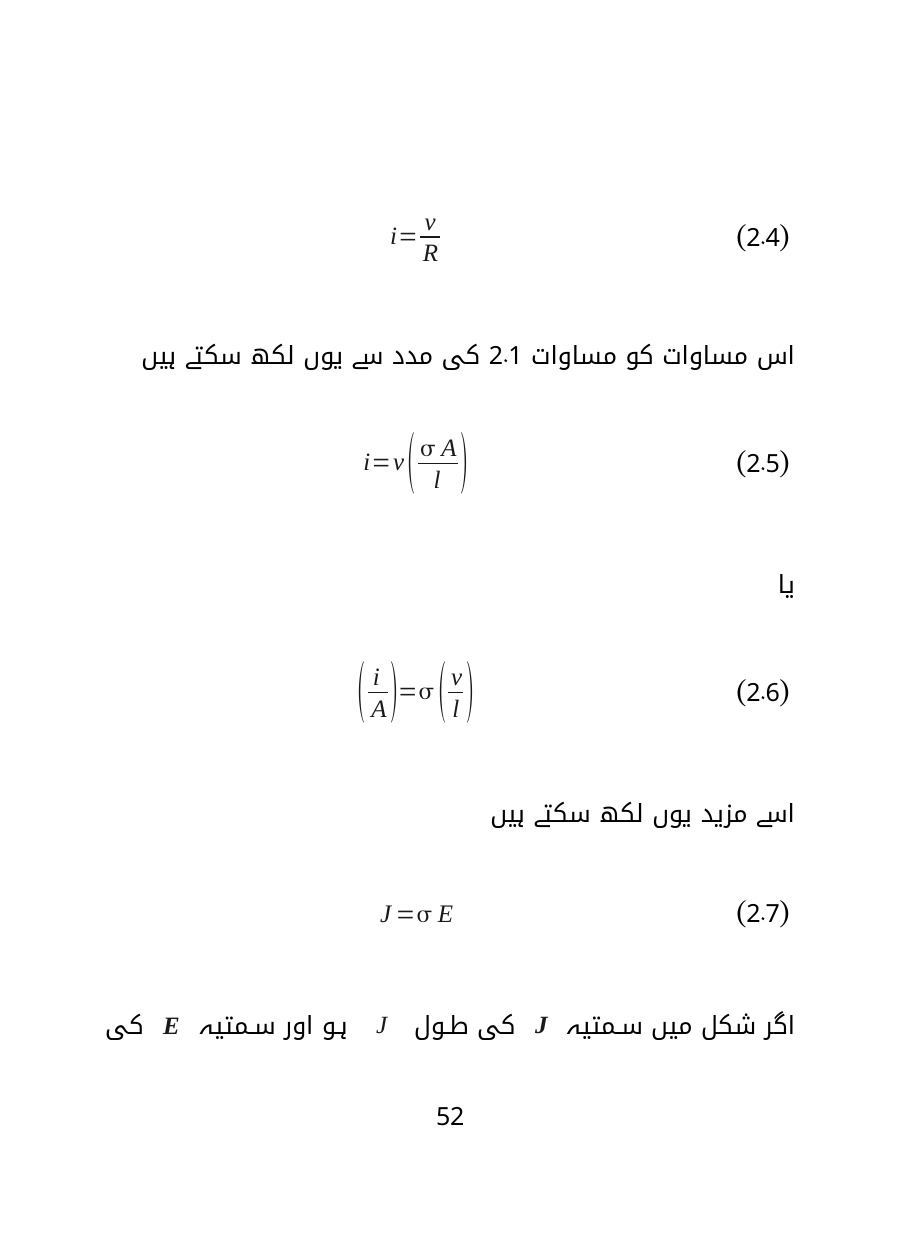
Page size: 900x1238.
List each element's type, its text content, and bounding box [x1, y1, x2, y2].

table_header (2.6) [718, 655, 795, 744]
table_header (2.7) [718, 884, 795, 956]
text اگر شکل میں سمتیہکی طول ہو اور سمتیہکی طول ہو جہاں ان دونوں سمتیہ کی سمت ہے تب اس مساوات کو یوں لکھا جا سکتا ہے۔ [105, 1002, 795, 1050]
table_header (2.4) [718, 203, 795, 285]
table_header [105, 884, 718, 956]
table_header [105, 426, 718, 514]
table_header [105, 655, 718, 744]
text یا [105, 561, 795, 608]
table_header (2.5) [718, 426, 795, 514]
table_header [105, 203, 718, 285]
text اس مساوات کو مساوات 2.1 کی مدد سے یوں لکھ سکتے ہیں [105, 332, 795, 379]
text اسے مزید یوں لکھ سکتے ہیں [105, 790, 795, 838]
